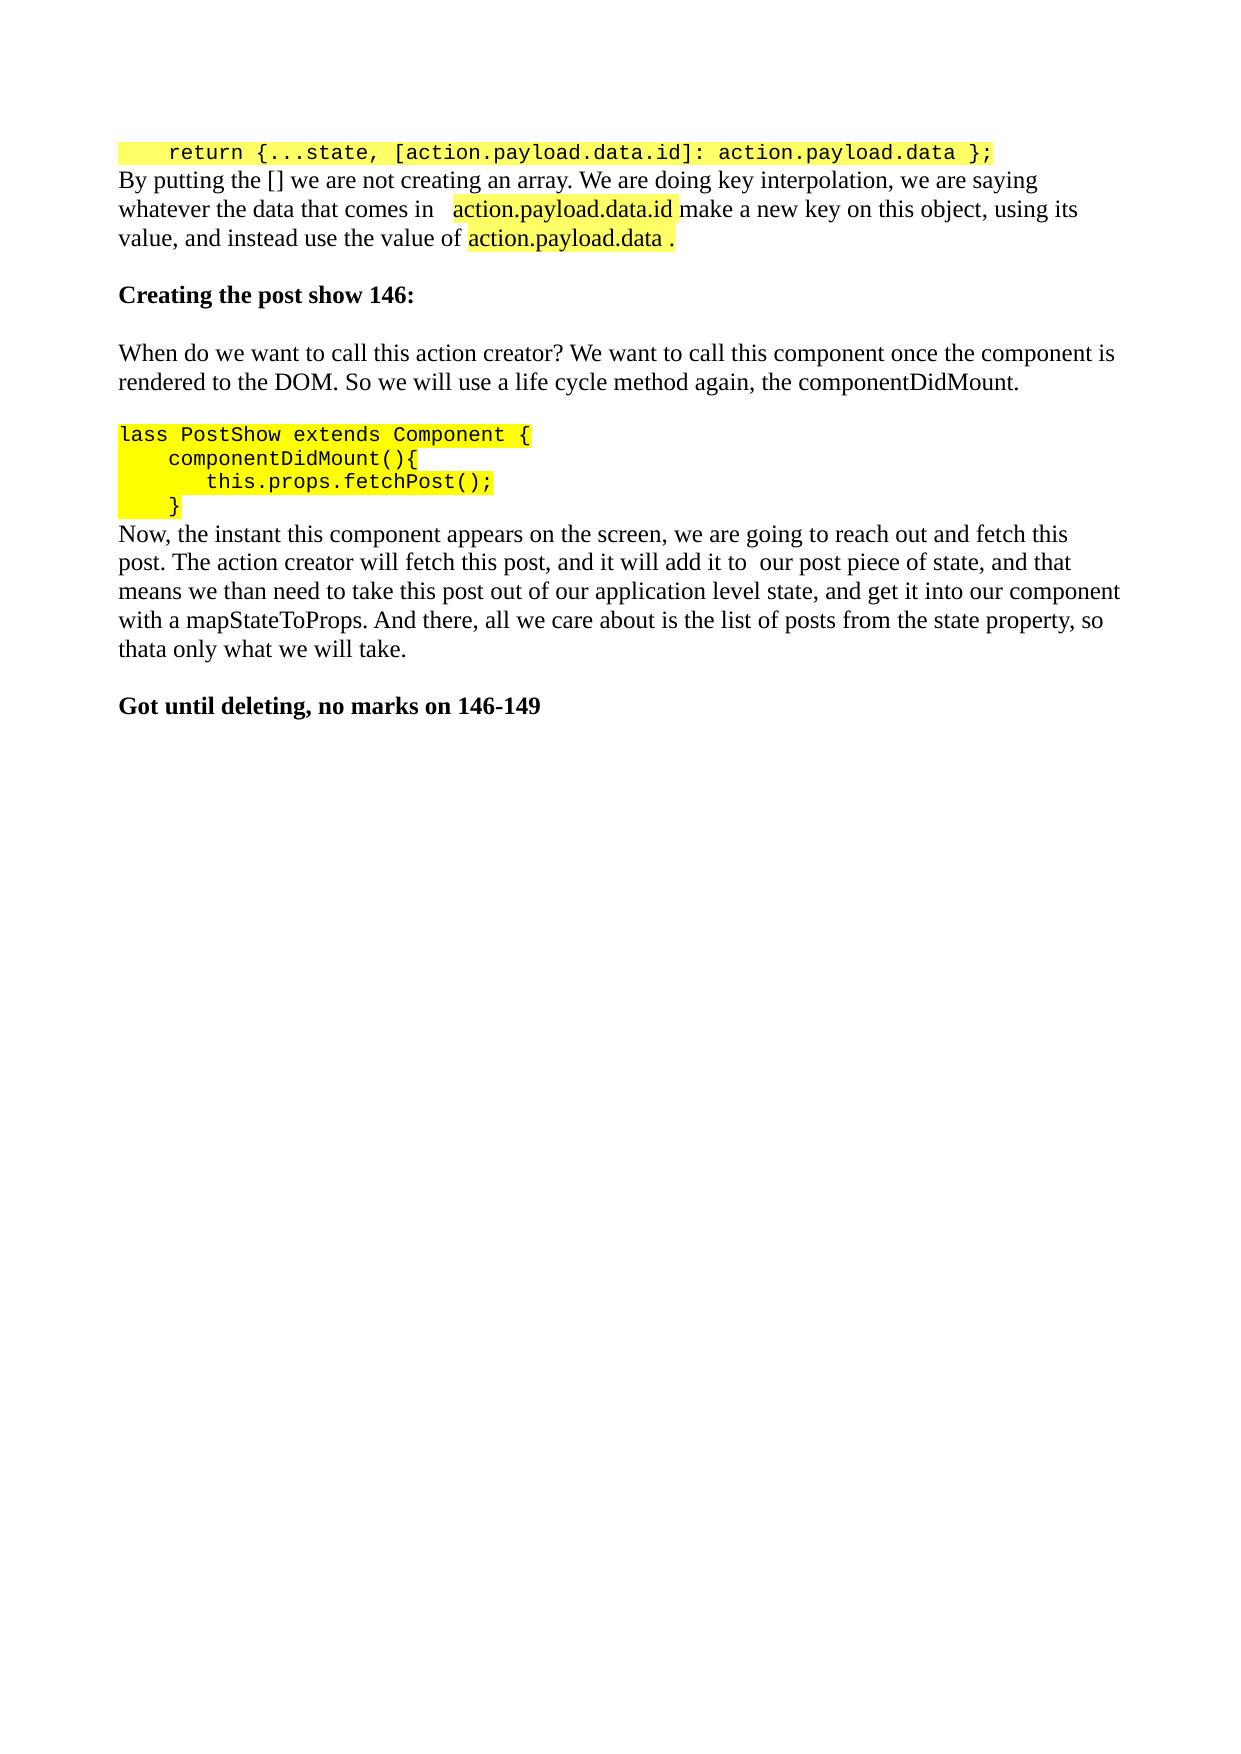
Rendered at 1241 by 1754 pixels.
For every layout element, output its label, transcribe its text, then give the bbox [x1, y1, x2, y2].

text Creating the post show 146: [118, 280, 1122, 309]
text Now, the instant this component appears on the screen, we are going to reach out and fetch this post. The action creator will fetch this post, and it will add it to our post piece of state, and that means we than need to take this post out of our application level state, and get it into our component with a mapStateToProps. And there, all we care about is the list of posts from the state property, so thata only what we will take. [118, 519, 1122, 662]
text lass PostShow extends Component { [118, 424, 1122, 448]
text this.props.fetchPost(); [118, 471, 1122, 495]
text Got until deleting, no marks on 146-149 [118, 691, 1122, 720]
text componentDidMount(){ [118, 448, 1122, 471]
text By putting the [] we are not creating an array. We are doing key interpolation, we are saying whatever the data that comes in action.payload.data.id make a new key on this object, using its value, and instead use the value of action.payload.data . [118, 165, 1122, 252]
text When do we want to call this action creator? We want to call this component once the component is rendered to the DOM. So we will use a life cycle method again, the componentDidMount. [118, 338, 1122, 395]
text } [118, 495, 1122, 519]
text return {...state, [action.payload.data.id]: action.payload.data }; [118, 142, 1122, 165]
